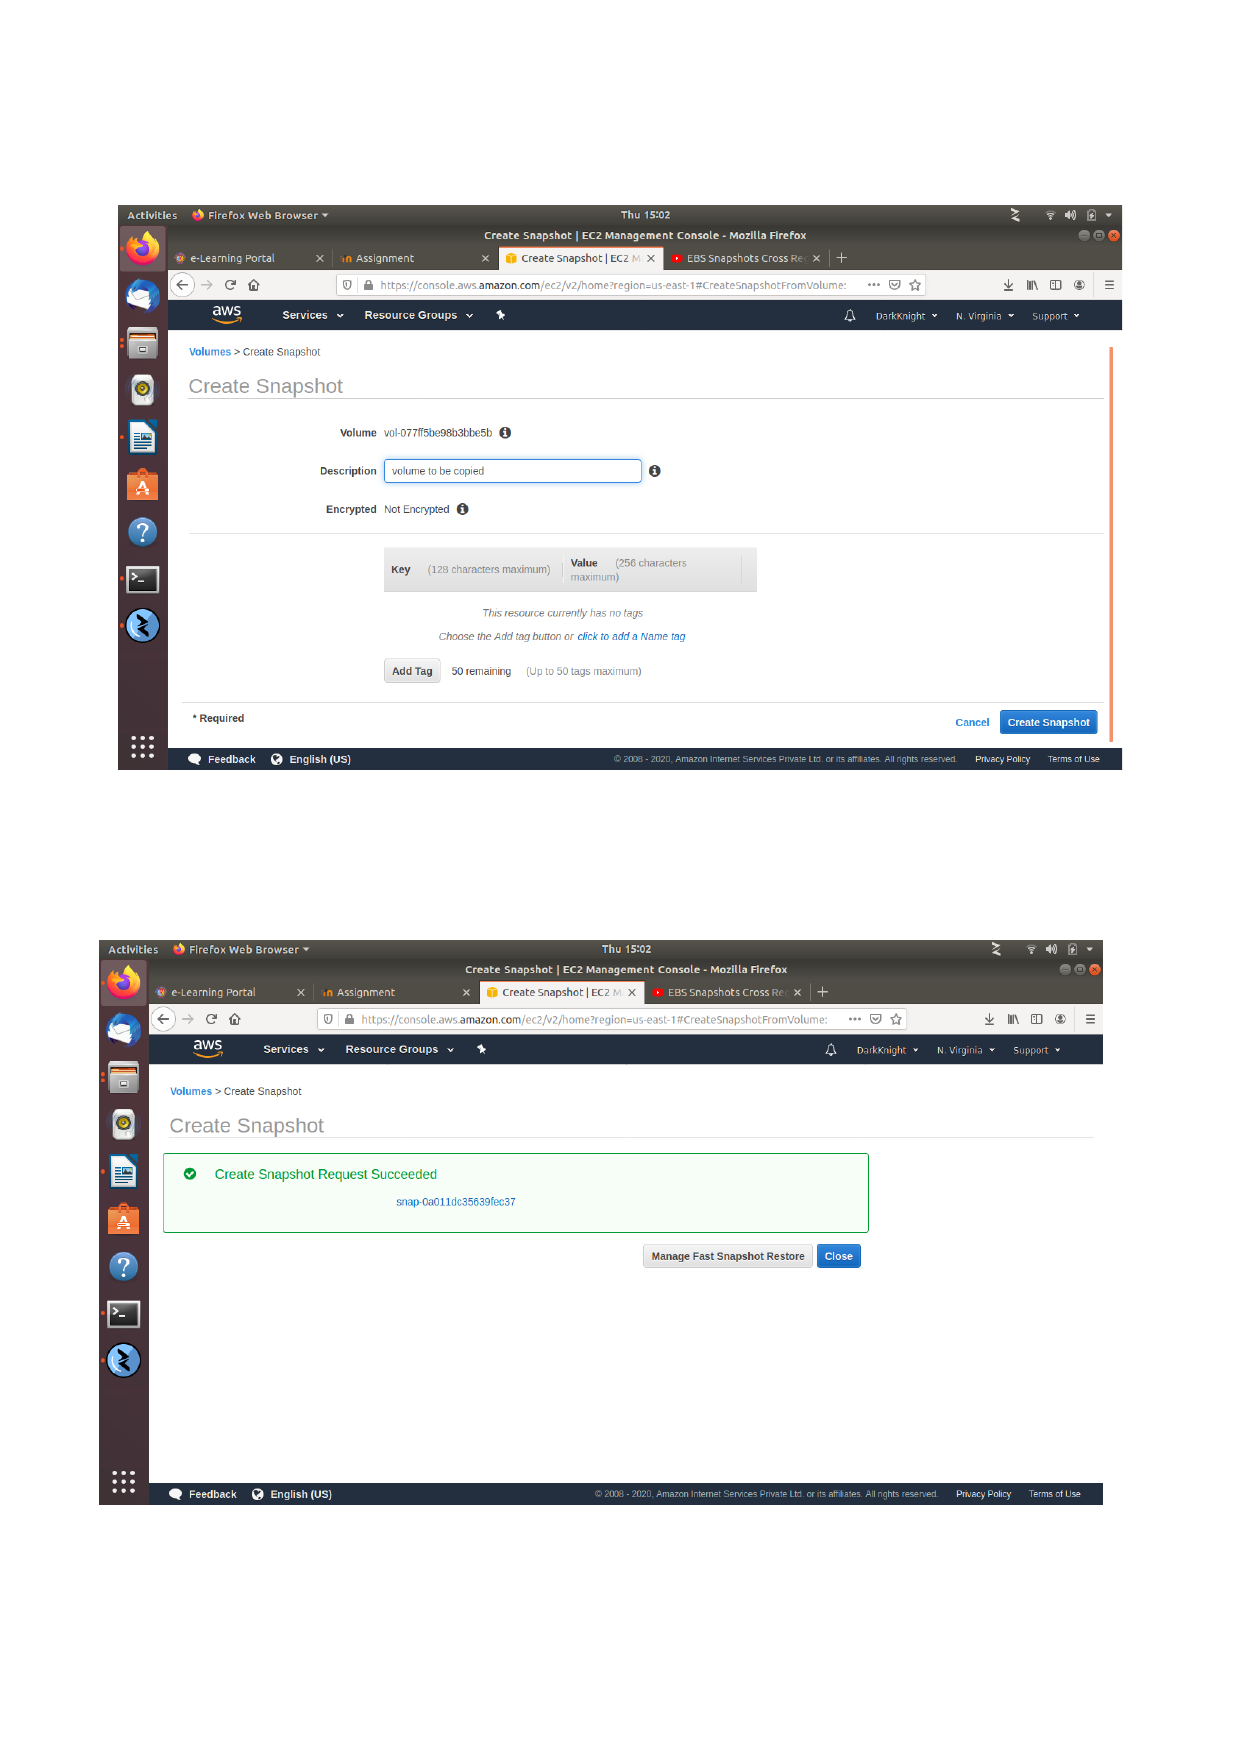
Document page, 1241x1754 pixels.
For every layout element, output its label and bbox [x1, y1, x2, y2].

picture [118, 205, 1123, 770]
picture [99, 940, 1103, 1505]
